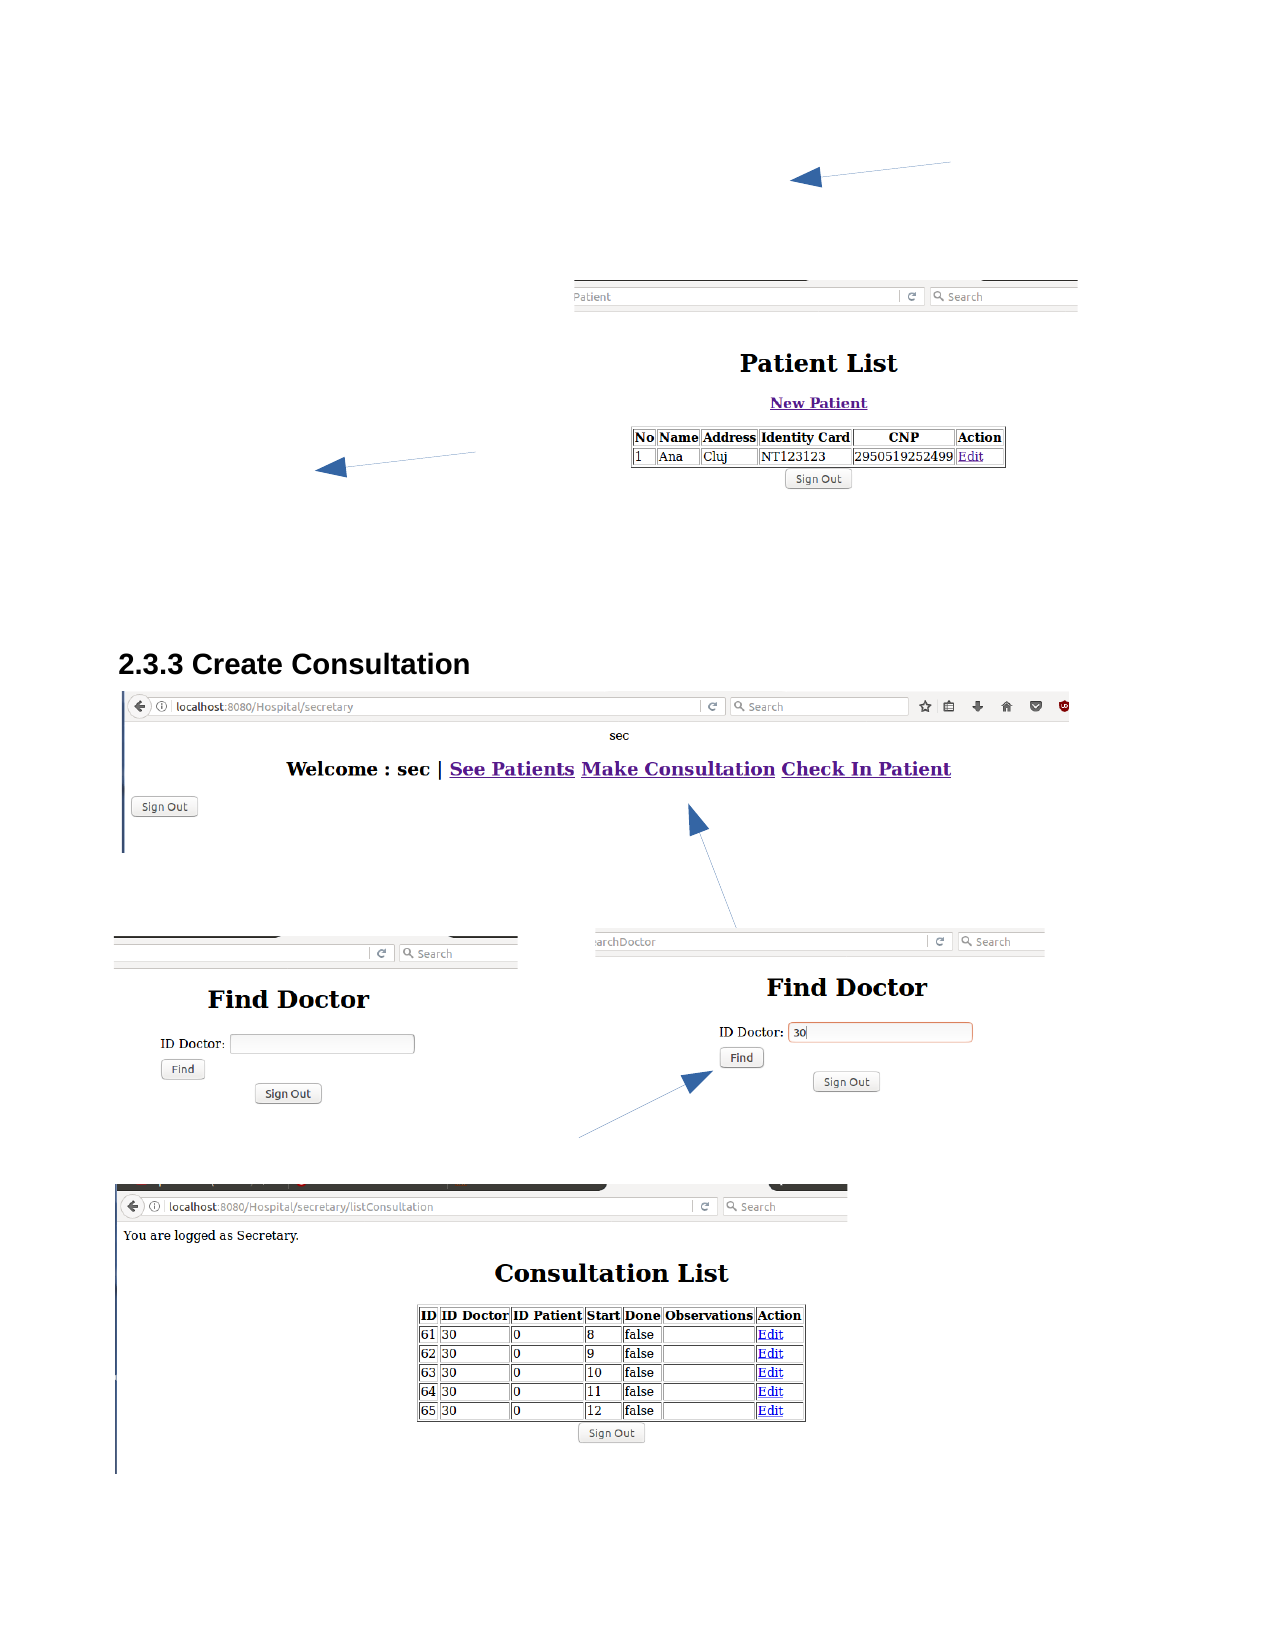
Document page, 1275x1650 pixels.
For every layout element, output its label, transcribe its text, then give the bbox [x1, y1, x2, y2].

picture [595, 928, 1045, 1168]
picture [115, 1184, 848, 1474]
picture [113, 936, 518, 1172]
picture [121, 691, 1069, 853]
picture [574, 280, 1078, 550]
subtitle 2.3.3 Create Consultation [118, 647, 1157, 681]
